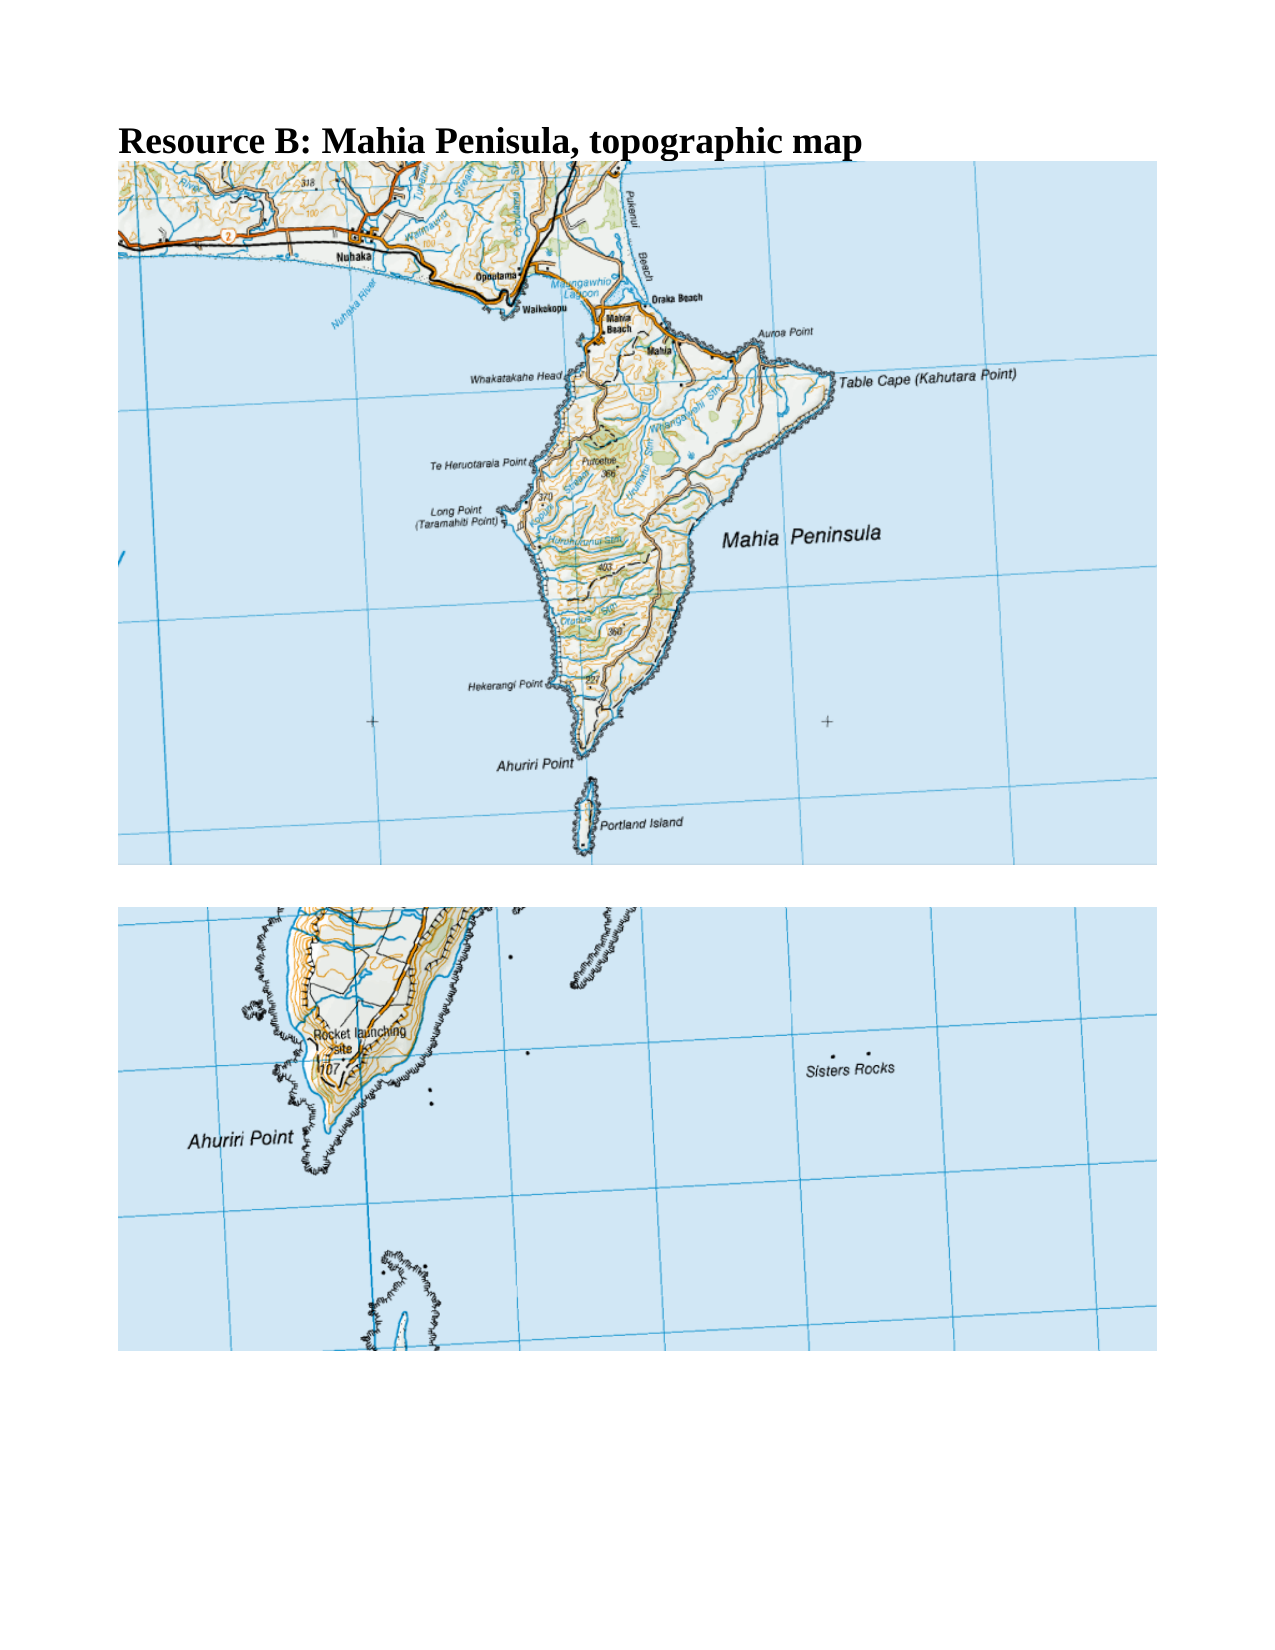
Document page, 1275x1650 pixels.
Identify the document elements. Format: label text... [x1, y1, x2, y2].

text Resource B: Mahia Penisula, topographic map [118, 118, 1157, 161]
picture [118, 907, 1157, 1351]
picture [118, 161, 1157, 865]
